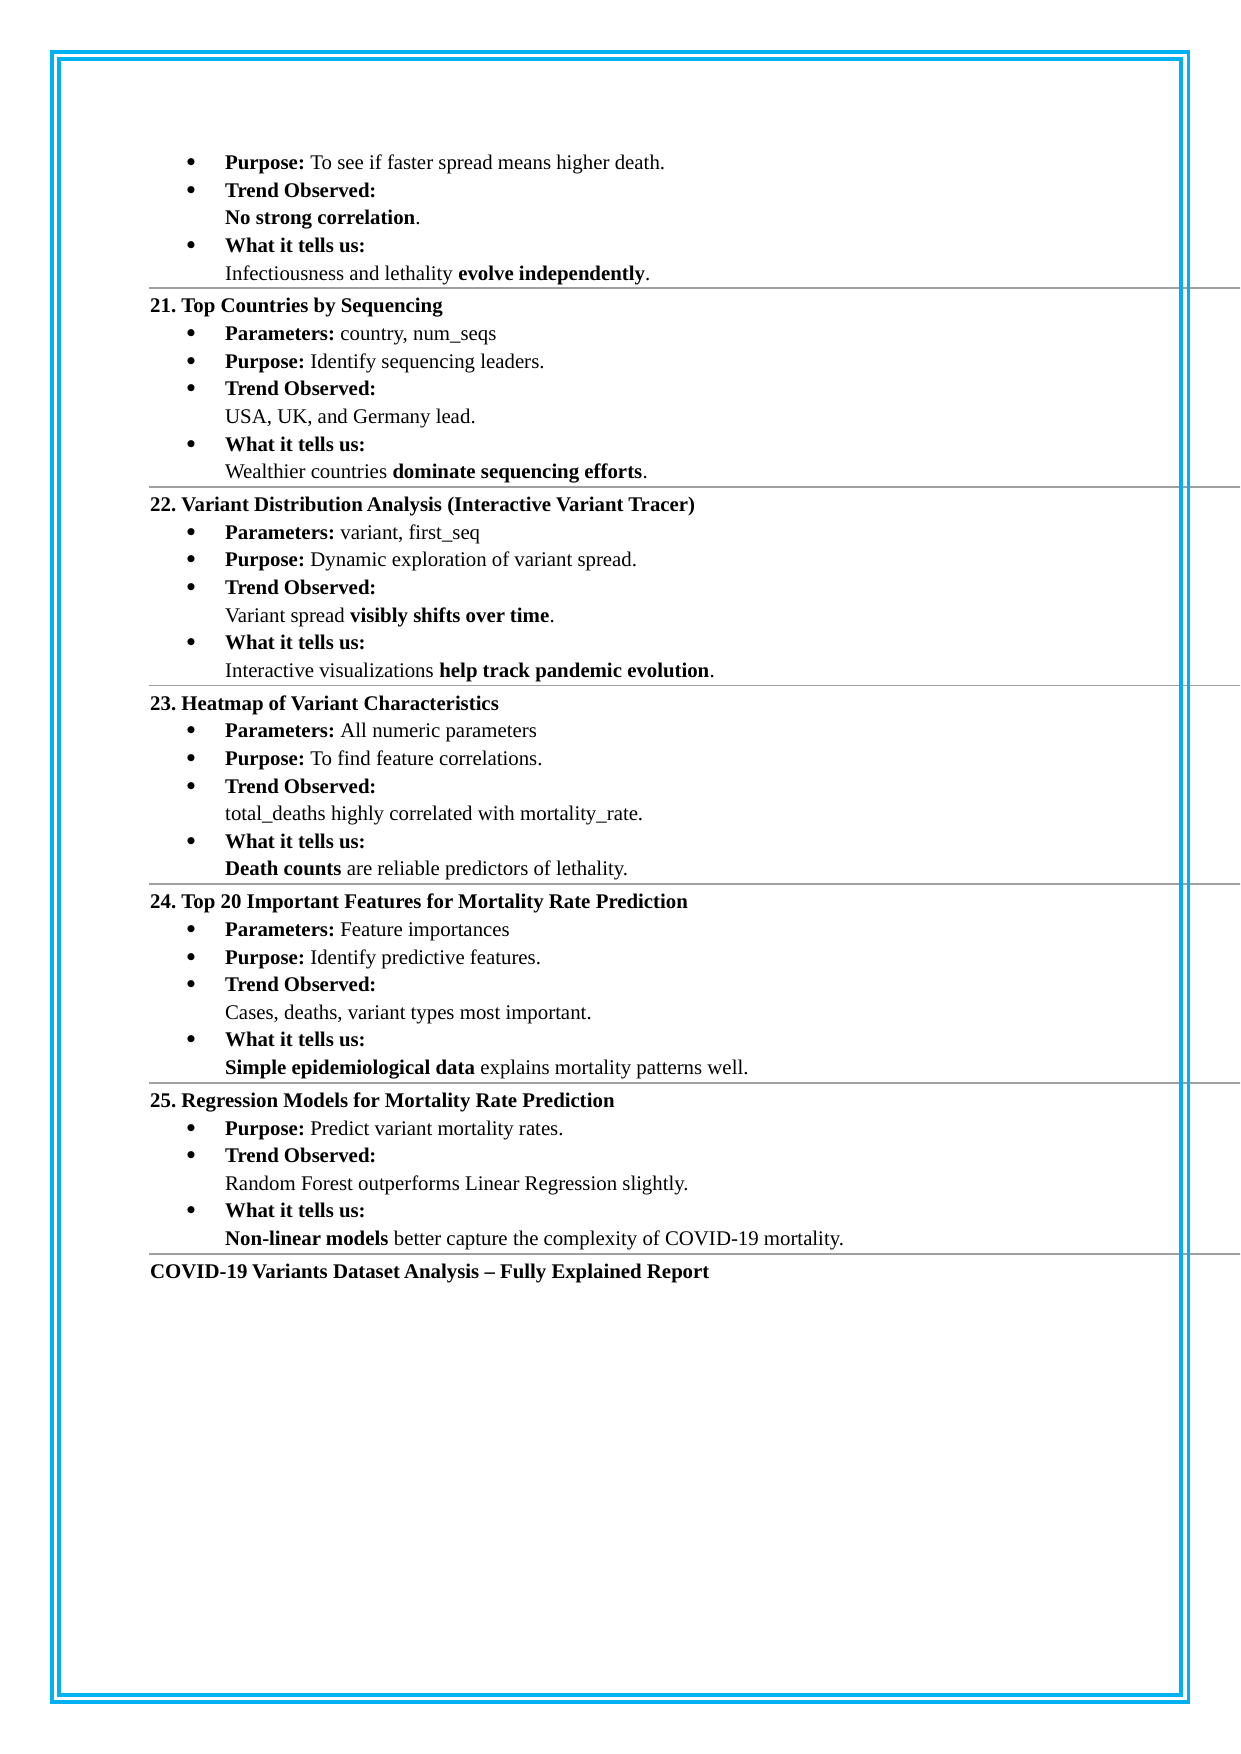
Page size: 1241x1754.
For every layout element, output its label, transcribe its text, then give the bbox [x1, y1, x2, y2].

text 24. Top 20 Important Features for Mortality Rate Prediction [150, 889, 1090, 913]
list Purpose: Identify predictive features. [187, 944, 1090, 969]
list What it tells us: Simple epidemiological data explains mortality patterns well. [187, 1027, 1090, 1079]
list Parameters: variant, first_seq [187, 520, 1090, 544]
list Trend Observed: Cases, deaths, variant types most important. [187, 972, 1090, 1024]
list Parameters: All numeric parameters [187, 718, 1090, 742]
list Trend Observed: Random Forest outperforms Linear Regression slightly. [187, 1143, 1090, 1195]
list What it tells us: Interactive visualizations help track pandemic evolution. [187, 630, 1090, 682]
list Trend Observed: USA, UK, and Germany lead. [187, 376, 1090, 428]
list Trend Observed: No strong correlation. [187, 178, 1090, 229]
list Trend Observed: total_deaths highly correlated with mortality_rate. [187, 773, 1090, 825]
list Purpose: To find feature correlations. [187, 746, 1090, 770]
list What it tells us: Non-linear models better capture the complexity of COVID-19 mortality. [187, 1198, 1090, 1250]
text 22. Variant Distribution Analysis (Interactive Variant Tracer) [150, 492, 1090, 516]
list What it tells us: Infectiousness and lethality evolve independently. [187, 233, 1090, 284]
text 23. Heatmap of Variant Characteristics [150, 691, 1090, 715]
text 21. Top Countries by Sequencing [150, 293, 1090, 317]
list Parameters: Feature importances [187, 917, 1090, 941]
list What it tells us: Wealthier countries dominate sequencing efforts. [187, 431, 1090, 483]
list Purpose: Predict variant mortality rates. [187, 1116, 1090, 1140]
list Purpose: Dynamic exploration of variant spread. [187, 547, 1090, 571]
list Purpose: Identify sequencing leaders. [187, 349, 1090, 373]
list Trend Observed: Variant spread visibly shifts over time. [187, 575, 1090, 627]
list Parameters: country, num_seqs [187, 321, 1090, 345]
text 25. Regression Models for Mortality Rate Prediction [150, 1088, 1090, 1112]
list What it tells us: Death counts are reliable predictors of lethality. [187, 829, 1090, 880]
text COVID-19 Variants Dataset Analysis – Fully Explained Report [150, 1259, 1090, 1283]
list Purpose: To see if faster spread means higher death. [187, 150, 1090, 174]
